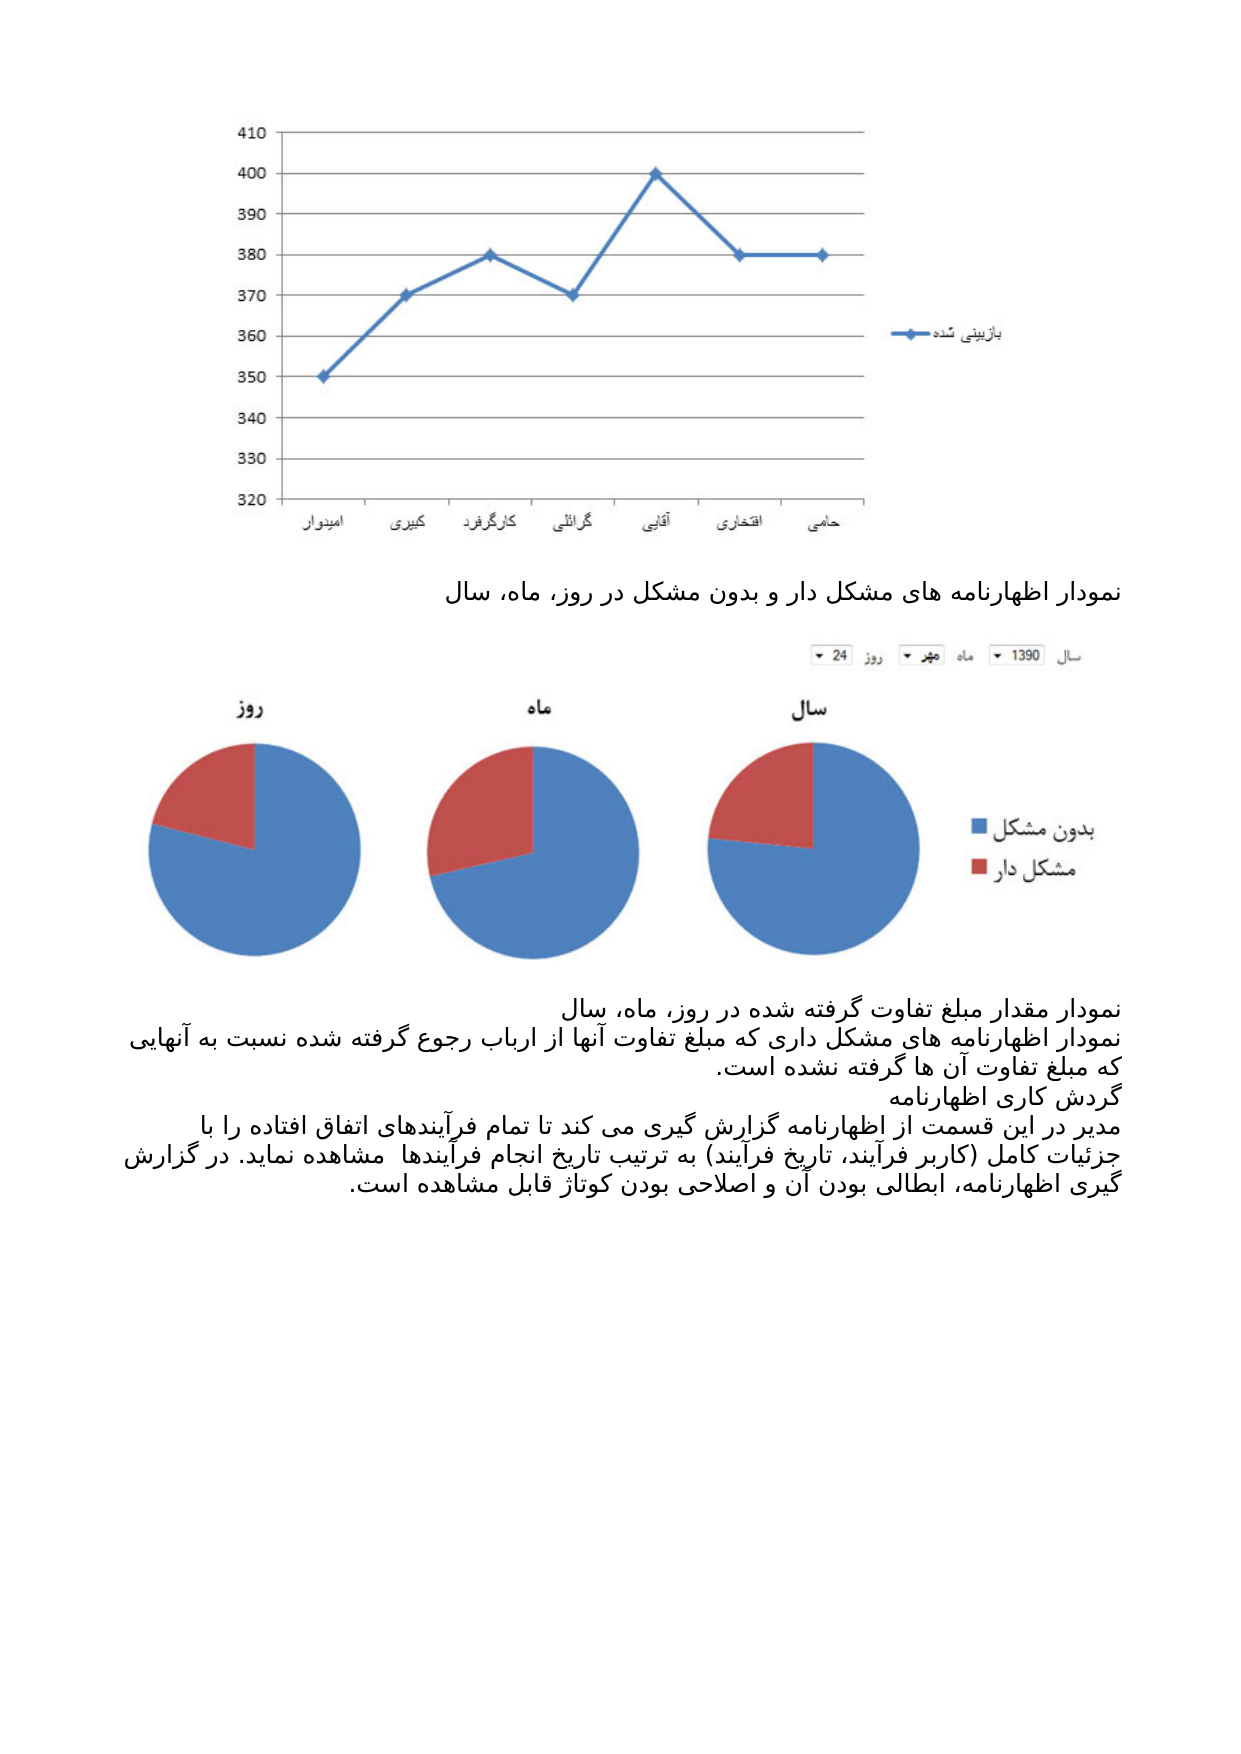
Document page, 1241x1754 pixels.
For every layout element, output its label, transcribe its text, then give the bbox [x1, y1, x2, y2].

text نمودار اظهارنامه های مشکل داری که مبلغ تفاوت آنها از ارباب رجوع گرفته شده نسبت به آنهایی که مبلغ تفاوت آن ها گرفته نشده است. [118, 1023, 1122, 1082]
picture [138, 606, 1102, 961]
text گردش کاری اظهارنامه [118, 1082, 1122, 1111]
picture [232, 118, 1008, 544]
text مدیر در این قسمت از اظهارنامه گزارش گیری می کند تا تمام فرآیندهای اتفاق افتاده را با جزئیات کامل (کاربر فرآیند، تاریخ فرآیند) به ترتیب تاریخ انجام فرآیندها مشاهده نماید. در گزارش گیری اظهارنامه، ابطالی بودن آن و اصلاحی بودن کوتاژ قابل مشاهده است. [118, 1111, 1122, 1198]
text نمودار مقدار مبلغ تفاوت گرفته شده در روز، ماه، سال [118, 994, 1122, 1023]
text نمودار اظهارنامه های مشکل دار و بدون مشکل در روز، ماه، سال [118, 577, 1122, 607]
